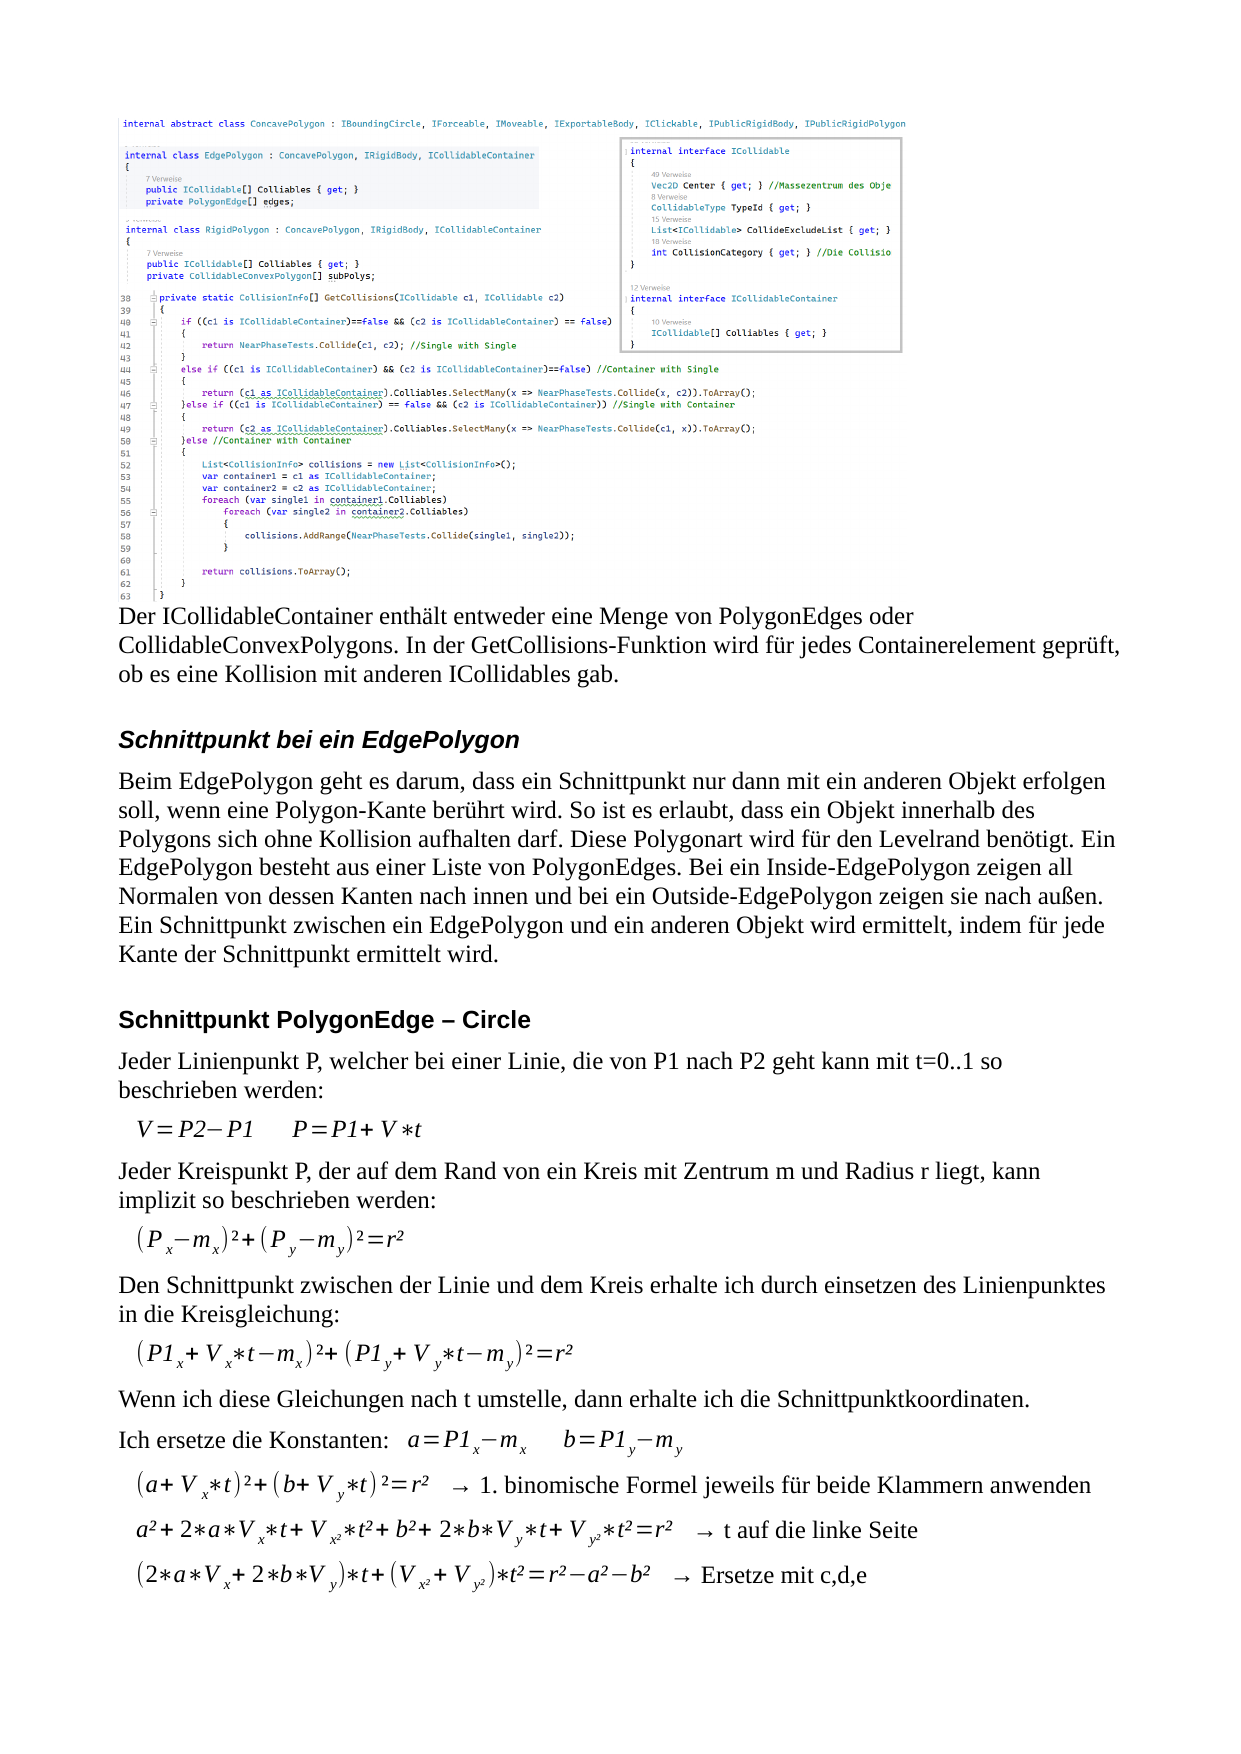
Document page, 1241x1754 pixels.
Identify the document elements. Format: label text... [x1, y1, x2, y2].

text → t auf die linke Seite [118, 1515, 1122, 1547]
text Beim EdgePolygon geht es darum, dass ein Schnittpunkt nur dann mit ein anderen Objekt erfolgen soll, wenn eine Polygon-Kante berührt wird. So ist es erlaubt, dass ein Objekt innerhalb des Polygons sich ohne Kollision aufhalten darf. Diese Polygonart wird für den Levelrand benötigt. Ein EdgePolygon besteht aus einer Liste von PolygonEdges. Bei ein Inside-EdgePolygon zeigen all Normalen von dessen Kanten nach innen und bei ein Outside-EdgePolygon zeigen sie nach außen. Ein Schnittpunkt zwischen ein EdgePolygon und ein anderen Objekt wird ermittelt, indem für jede Kante der Schnittpunkt ermittelt wird. [118, 766, 1122, 967]
text → 1. binomische Formel jeweils für beide Klammern anwenden [118, 1470, 1122, 1502]
subtitle Schnittpunkt bei ein EdgePolygon [118, 725, 1122, 754]
subtitle Schnittpunkt PolygonEdge – Circle [118, 1005, 1122, 1033]
text Jeder Kreispunkt P, der auf dem Rand von ein Kreis mit Zentrum m und Radius r liegt, kann implizit so beschrieben werden: [118, 1156, 1122, 1213]
text Ich ersetze die Konstanten: [118, 1425, 1122, 1457]
picture [118, 118, 908, 602]
text → Ersetze mit c,d,e [118, 1560, 1122, 1592]
text Den Schnittpunkt zwischen der Linie und dem Kreis erhalte ich durch einsetzen des Linienpunktes in die Kreisgleichung: [118, 1270, 1122, 1327]
text Wenn ich diese Gleichungen nach t umstelle, dann erhalte ich die Schnittpunktkoordinaten. [118, 1384, 1122, 1413]
text Jeder Linienpunkt P, welcher bei einer Linie, die von P1 nach P2 geht kann mit t=0..1 so beschrieben werden: [118, 1046, 1122, 1103]
text Der ICollidableContainer enthält entweder eine Menge von PolygonEdges oder CollidableConvexPolygons. In der GetCollisions-Funktion wird für jedes Containerelement geprüft, ob es eine Kollision mit anderen ICollidables gab. [118, 118, 1122, 688]
